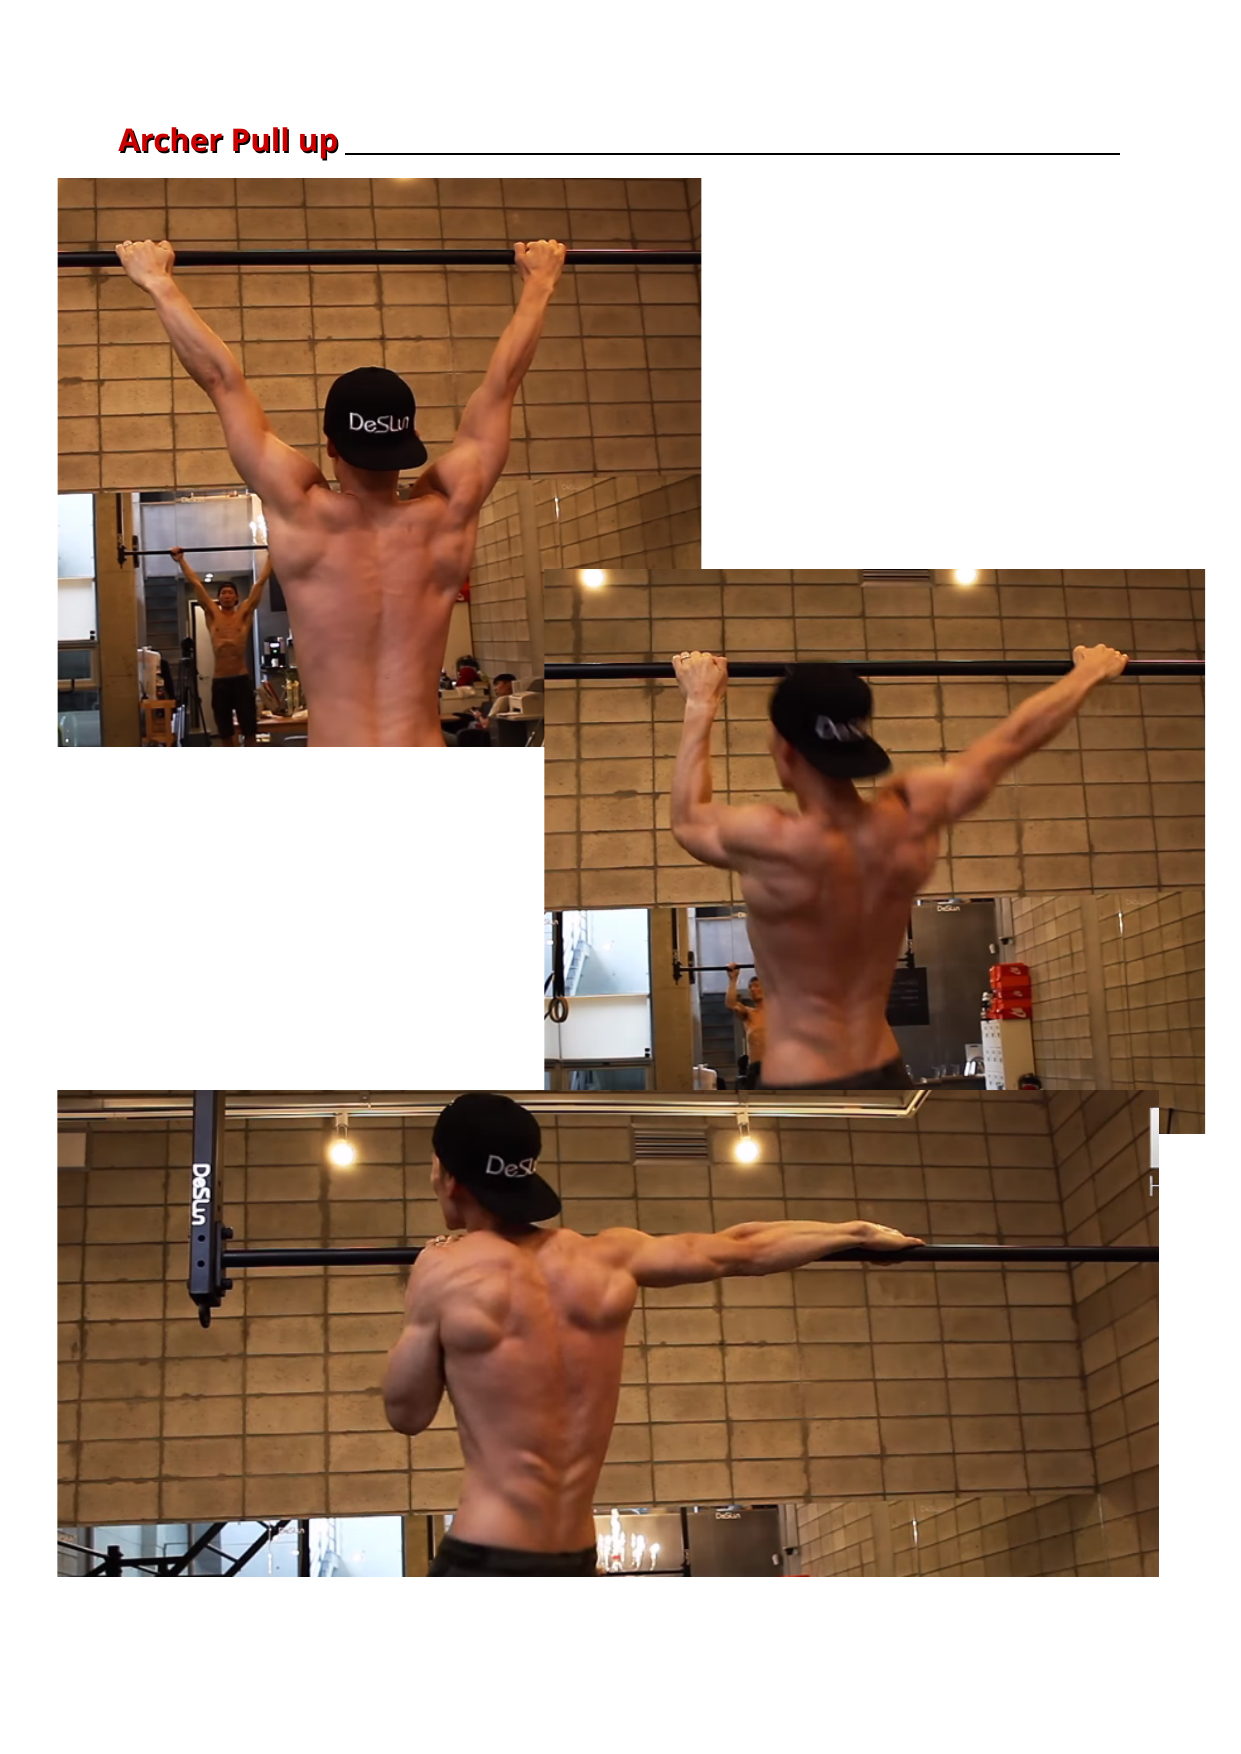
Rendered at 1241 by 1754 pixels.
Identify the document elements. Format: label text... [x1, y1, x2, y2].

picture [57, 178, 1206, 1577]
text Archer Pull up [118, 118, 1122, 161]
